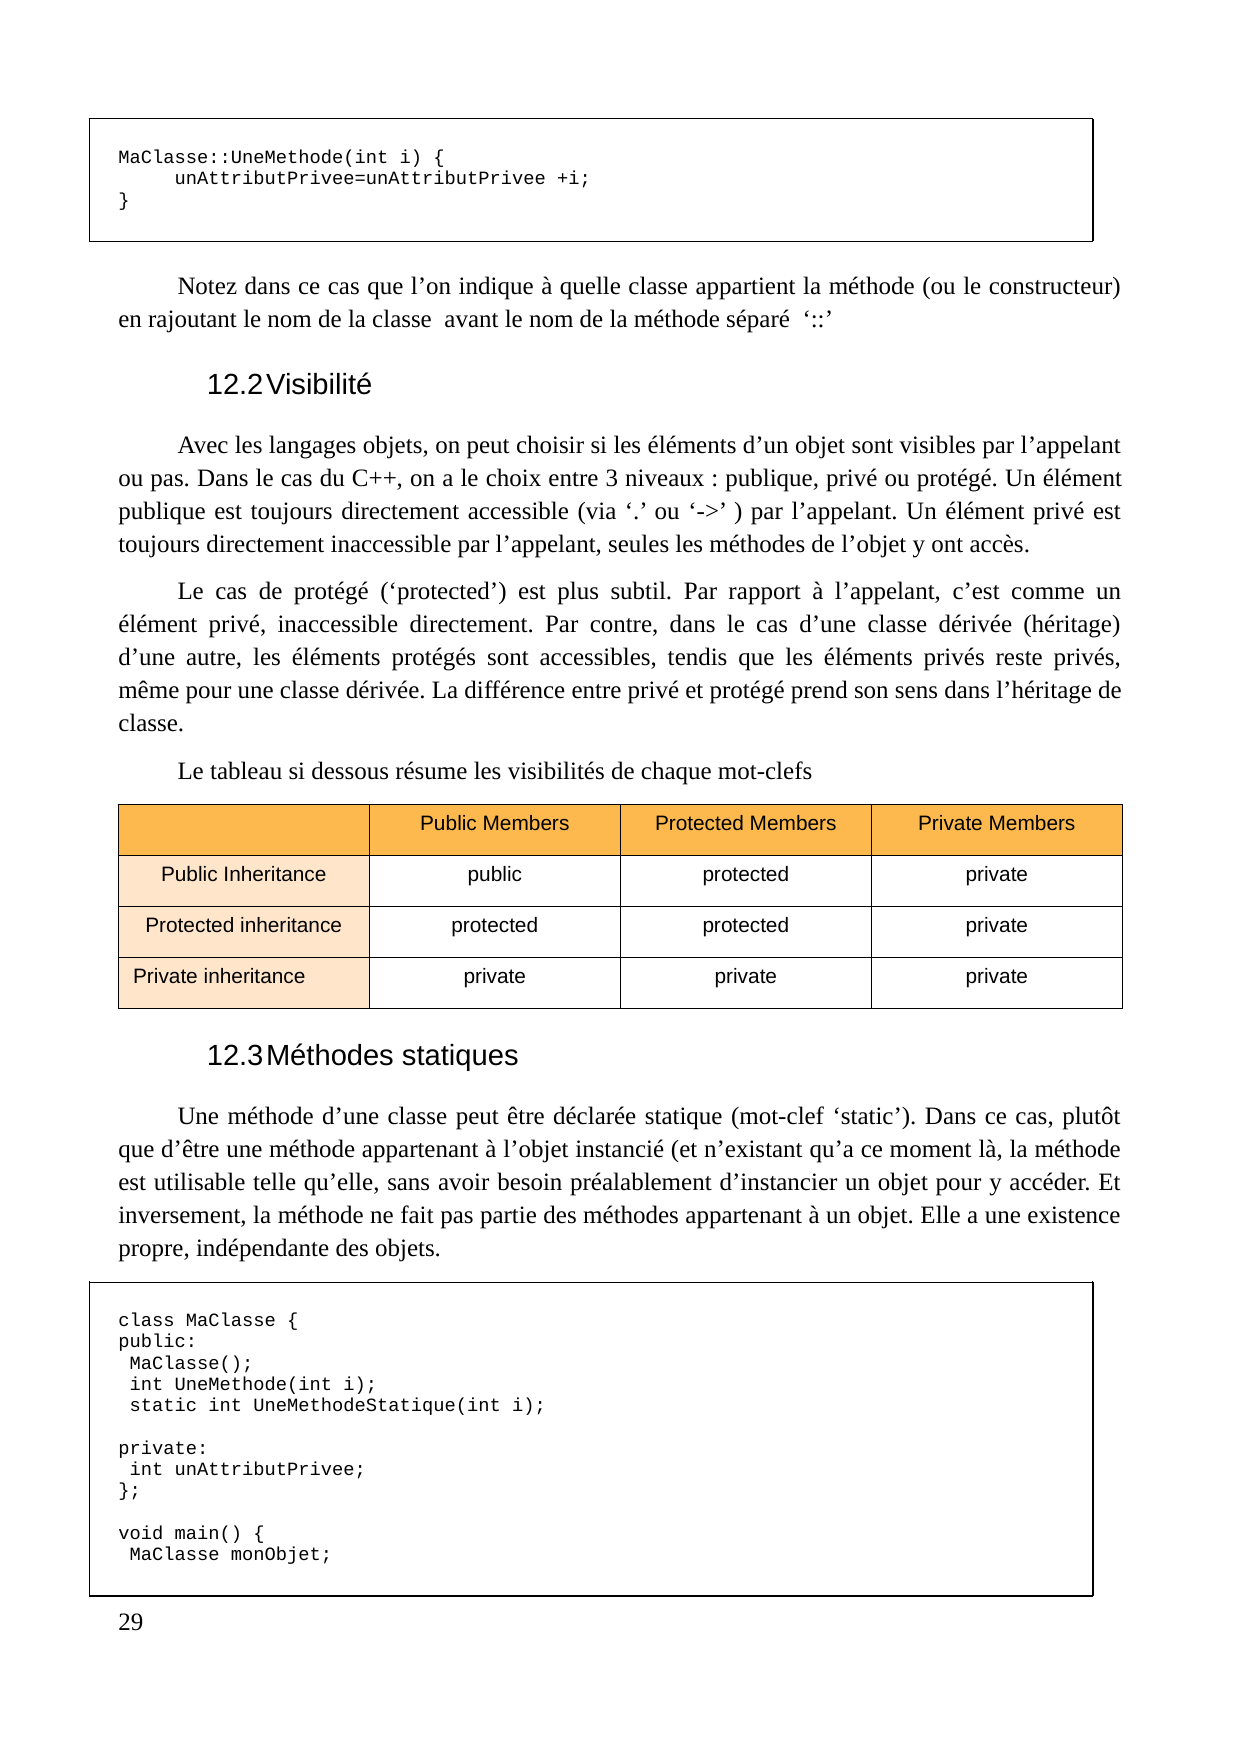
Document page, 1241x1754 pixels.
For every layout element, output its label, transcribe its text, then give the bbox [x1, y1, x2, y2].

table_header Protected Members [621, 805, 871, 855]
table_header Public Members [370, 805, 620, 855]
text MaClasse::UneMethode(int i) { unAttributPrivee=unAttributPrivee +i; } [90, 119, 1092, 241]
table_cell private [621, 958, 871, 1008]
table_cell protected [370, 907, 620, 957]
text class MaClasse { public: MaClasse(); int UneMethode(int i); static int UneMethodeStatique(int i); private: int unAttributPrivee; }; void main() { MaClasse monObjet; [90, 1283, 1092, 1595]
table_header Private Members [872, 805, 1122, 855]
table_header [119, 805, 369, 855]
text Avec les langages objets, on peut choisir si les éléments d’un objet sont visibles par l’appelant ou pas. Dans le cas du C++, on a le choix entre 3 niveaux : publique, privé ou protégé. Un élément publique est toujours directement accessible (via ‘.’ ou ‘->’ ) par l’appelant. Un élément privé est toujours directement inaccessible par l’appelant, seules les méthodes de l’objet y ont accès. [118, 430, 1122, 558]
table_cell private [872, 907, 1122, 957]
subtitle Méthodes statiques [118, 1038, 1122, 1072]
table_cell protected [621, 856, 871, 906]
text Le tableau si dessous résume les visibilités de chaque mot-clefs [118, 756, 1122, 785]
table_cell Public Inheritance [119, 856, 369, 906]
subtitle Visibilité [118, 367, 1122, 400]
text Notez dans ce cas que l’on indique à quelle classe appartient la méthode (ou le constructeur) en rajoutant le nom de la classe avant le nom de la méthode séparé ‘::’ [118, 271, 1122, 333]
table_cell private [370, 958, 620, 1008]
table_cell Private inheritance [119, 958, 369, 1008]
table_cell private [872, 958, 1122, 1008]
table_cell protected [621, 907, 871, 957]
table_cell Protected inheritance [119, 907, 369, 957]
text Le cas de protégé (‘protected’) est plus subtil. Par rapport à l’appelant, c’est comme un élément privé, inaccessible directement. Par contre, dans le cas d’une classe dérivée (héritage) d’une autre, les éléments protégés sont accessibles, tendis que les éléments privés reste privés, même pour une classe dérivée. La différence entre privé et protégé prend son sens dans l’héritage de classe. [118, 576, 1122, 737]
table_cell private [872, 856, 1122, 906]
text Une méthode d’une classe peut être déclarée statique (mot-clef ‘static’). Dans ce cas, plutôt que d’être une méthode appartenant à l’objet instancié (et n’existant qu’a ce moment là, la méthode est utilisable telle qu’elle, sans avoir besoin préalablement d’instancier un objet pour y accéder. Et inversement, la méthode ne fait pas partie des méthodes appartenant à un objet. Elle a une existence propre, indépendante des objets. [118, 1101, 1122, 1262]
table_cell public [370, 856, 620, 906]
